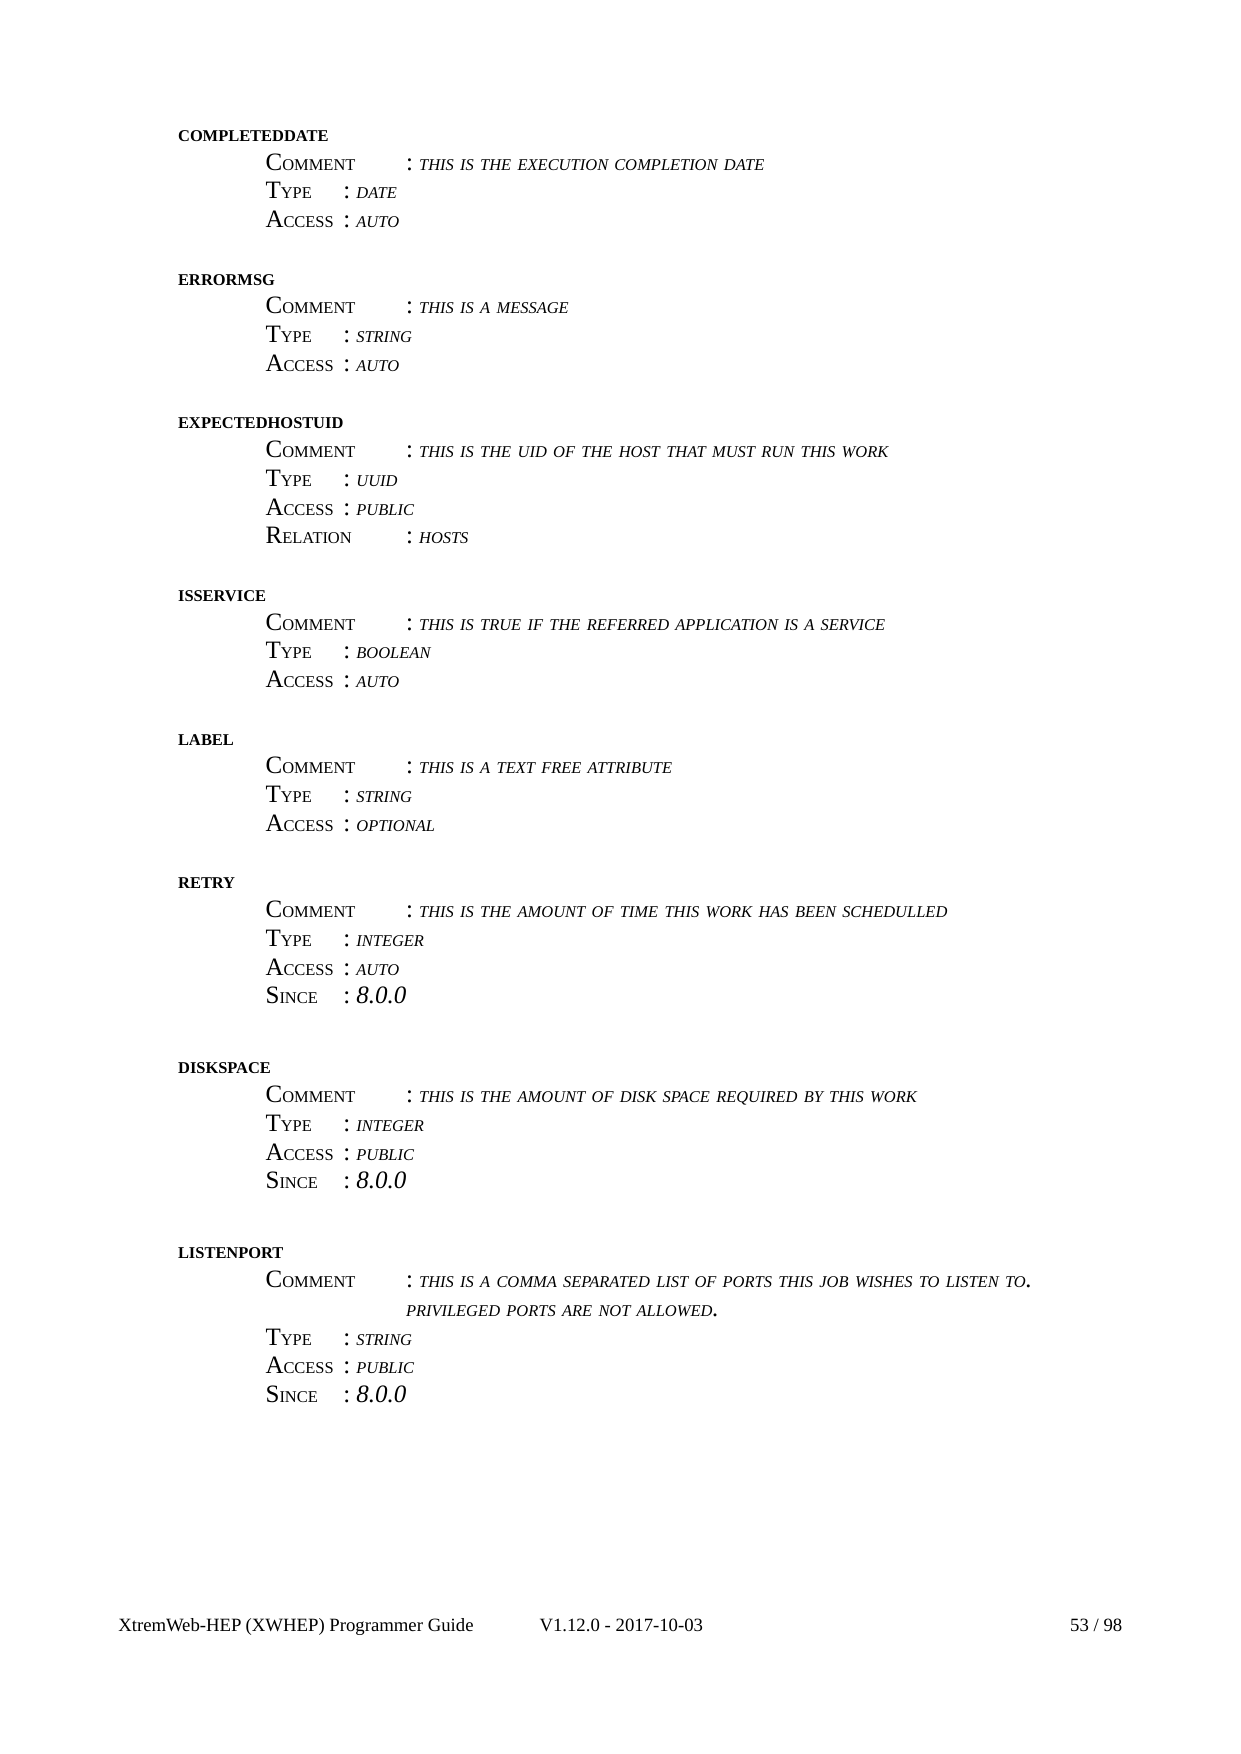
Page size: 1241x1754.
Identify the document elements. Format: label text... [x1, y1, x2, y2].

text retry [178, 866, 1122, 894]
text Comment : this is true if the referred application is a service [265, 607, 1122, 636]
text Access : public [265, 492, 1122, 521]
text Type : string [265, 779, 1122, 808]
text Access : auto [265, 952, 1122, 981]
text listenport [178, 1236, 1122, 1264]
text Access : public [265, 1351, 1122, 1379]
text Type : string [265, 319, 1122, 348]
text Comment : this is the amount of time this work has been schedulled [265, 894, 1122, 923]
text Comment : this is the amount of disk space required by this work [265, 1079, 1122, 1108]
text Type : date [265, 176, 1122, 204]
text Access : auto [265, 204, 1122, 233]
text Access : auto [265, 348, 1122, 377]
text completeddate [178, 118, 1122, 147]
text isservice [178, 578, 1122, 607]
text Comment : this is the uid of the host that must run this work [265, 434, 1122, 463]
text expectedhostuid [178, 406, 1122, 434]
text Since : 8.0.0 [265, 1166, 1122, 1194]
text Relation : hosts [265, 521, 1122, 549]
text errormsg [178, 262, 1122, 291]
text Comment : this is a message [265, 291, 1122, 319]
text Type : integer [265, 1108, 1122, 1137]
text Access : optional [265, 808, 1122, 837]
text Since : 8.0.0 [265, 981, 1122, 1009]
text Type : boolean [265, 636, 1122, 664]
text Since : 8.0.0 [265, 1379, 1122, 1408]
text Type : integer [265, 923, 1122, 952]
text Comment : this is the execution completion date [265, 147, 1122, 176]
text Access : auto [265, 664, 1122, 693]
text Access : public [265, 1137, 1122, 1166]
text Comment : this is a comma separated list of ports this job wishes to listen to. privileged ports are not allowed. [265, 1264, 1122, 1322]
text Type : uuid [265, 463, 1122, 492]
text diskspace [178, 1051, 1122, 1079]
text Comment : this is a text free attribute [265, 751, 1122, 779]
text label [178, 722, 1122, 751]
text Type : string [265, 1322, 1122, 1351]
